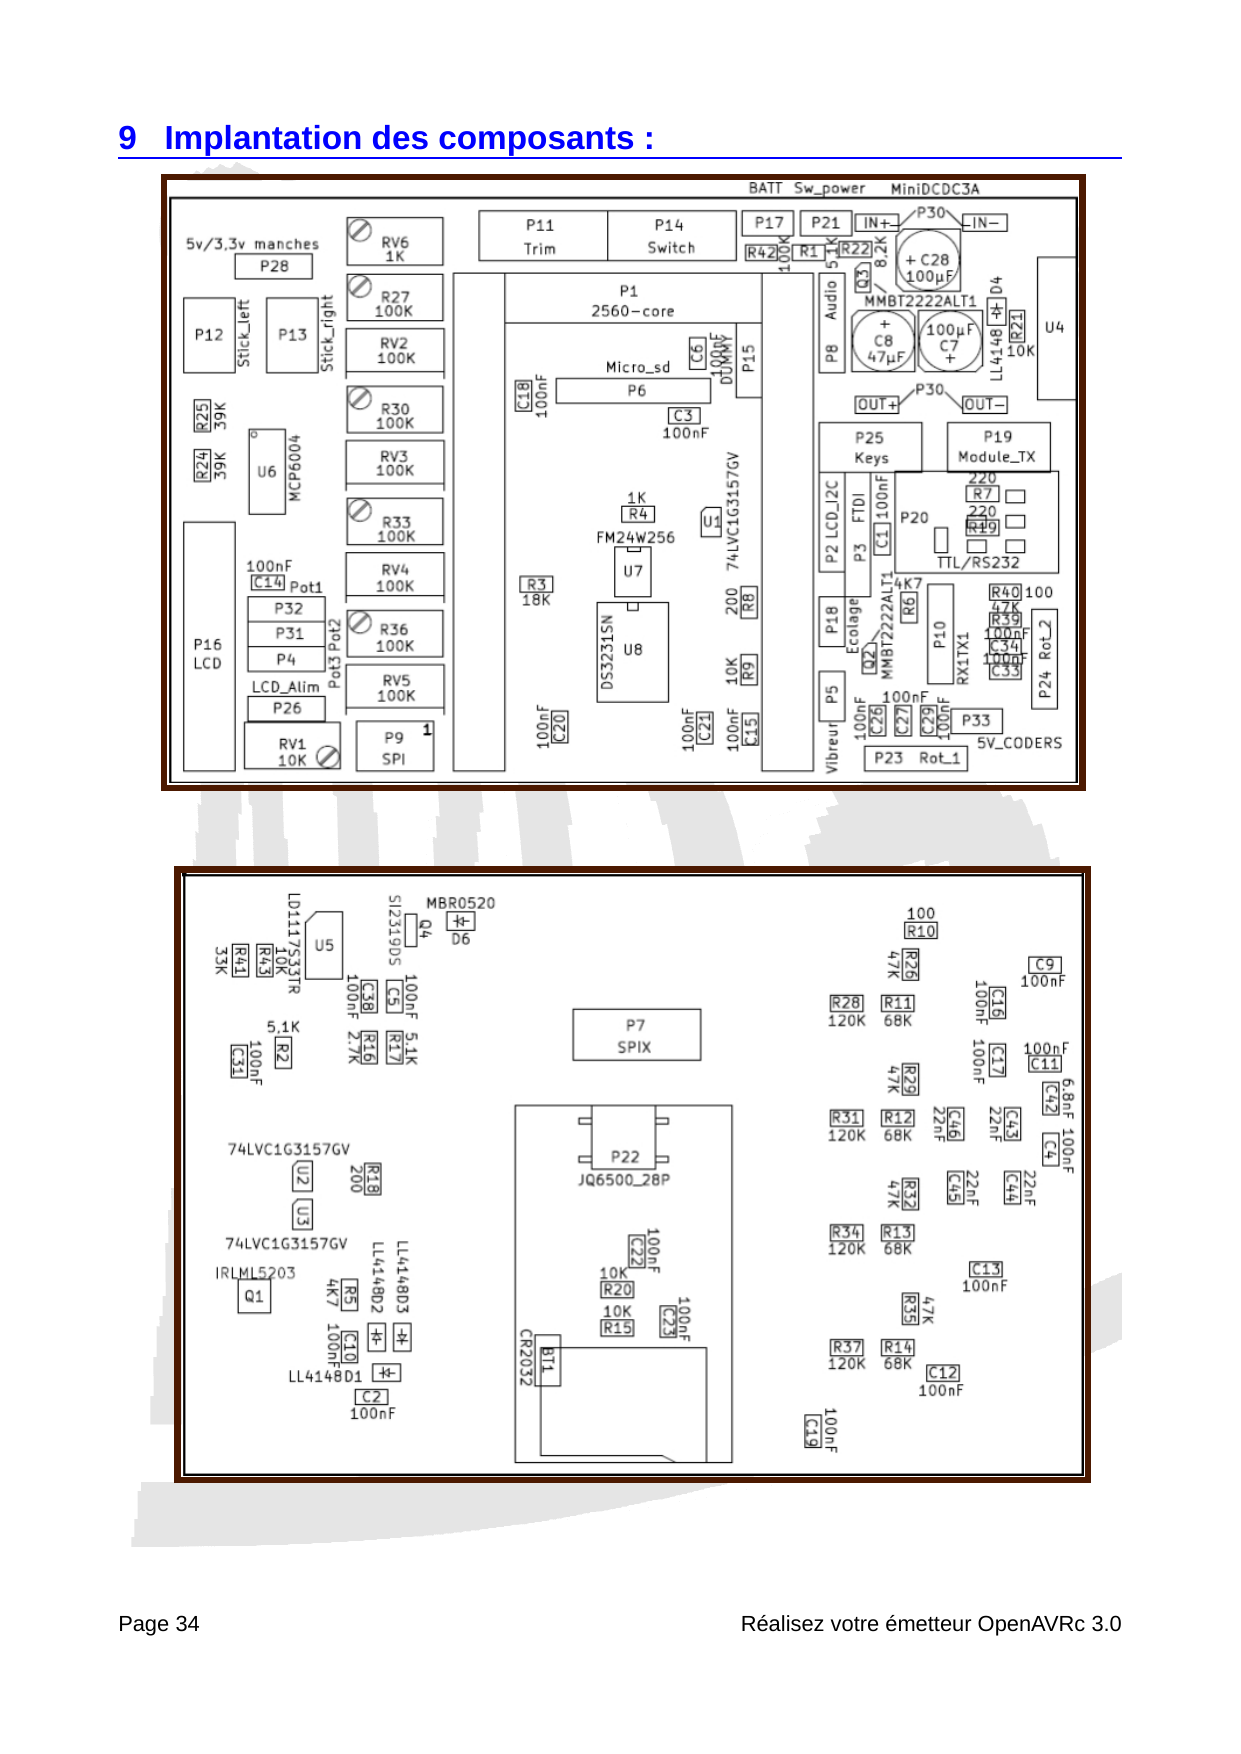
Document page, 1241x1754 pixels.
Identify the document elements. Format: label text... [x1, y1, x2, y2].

subtitle 9 Implantation des composants : [118, 118, 1122, 157]
picture [169, 181, 1077, 783]
picture [182, 873, 1083, 1476]
